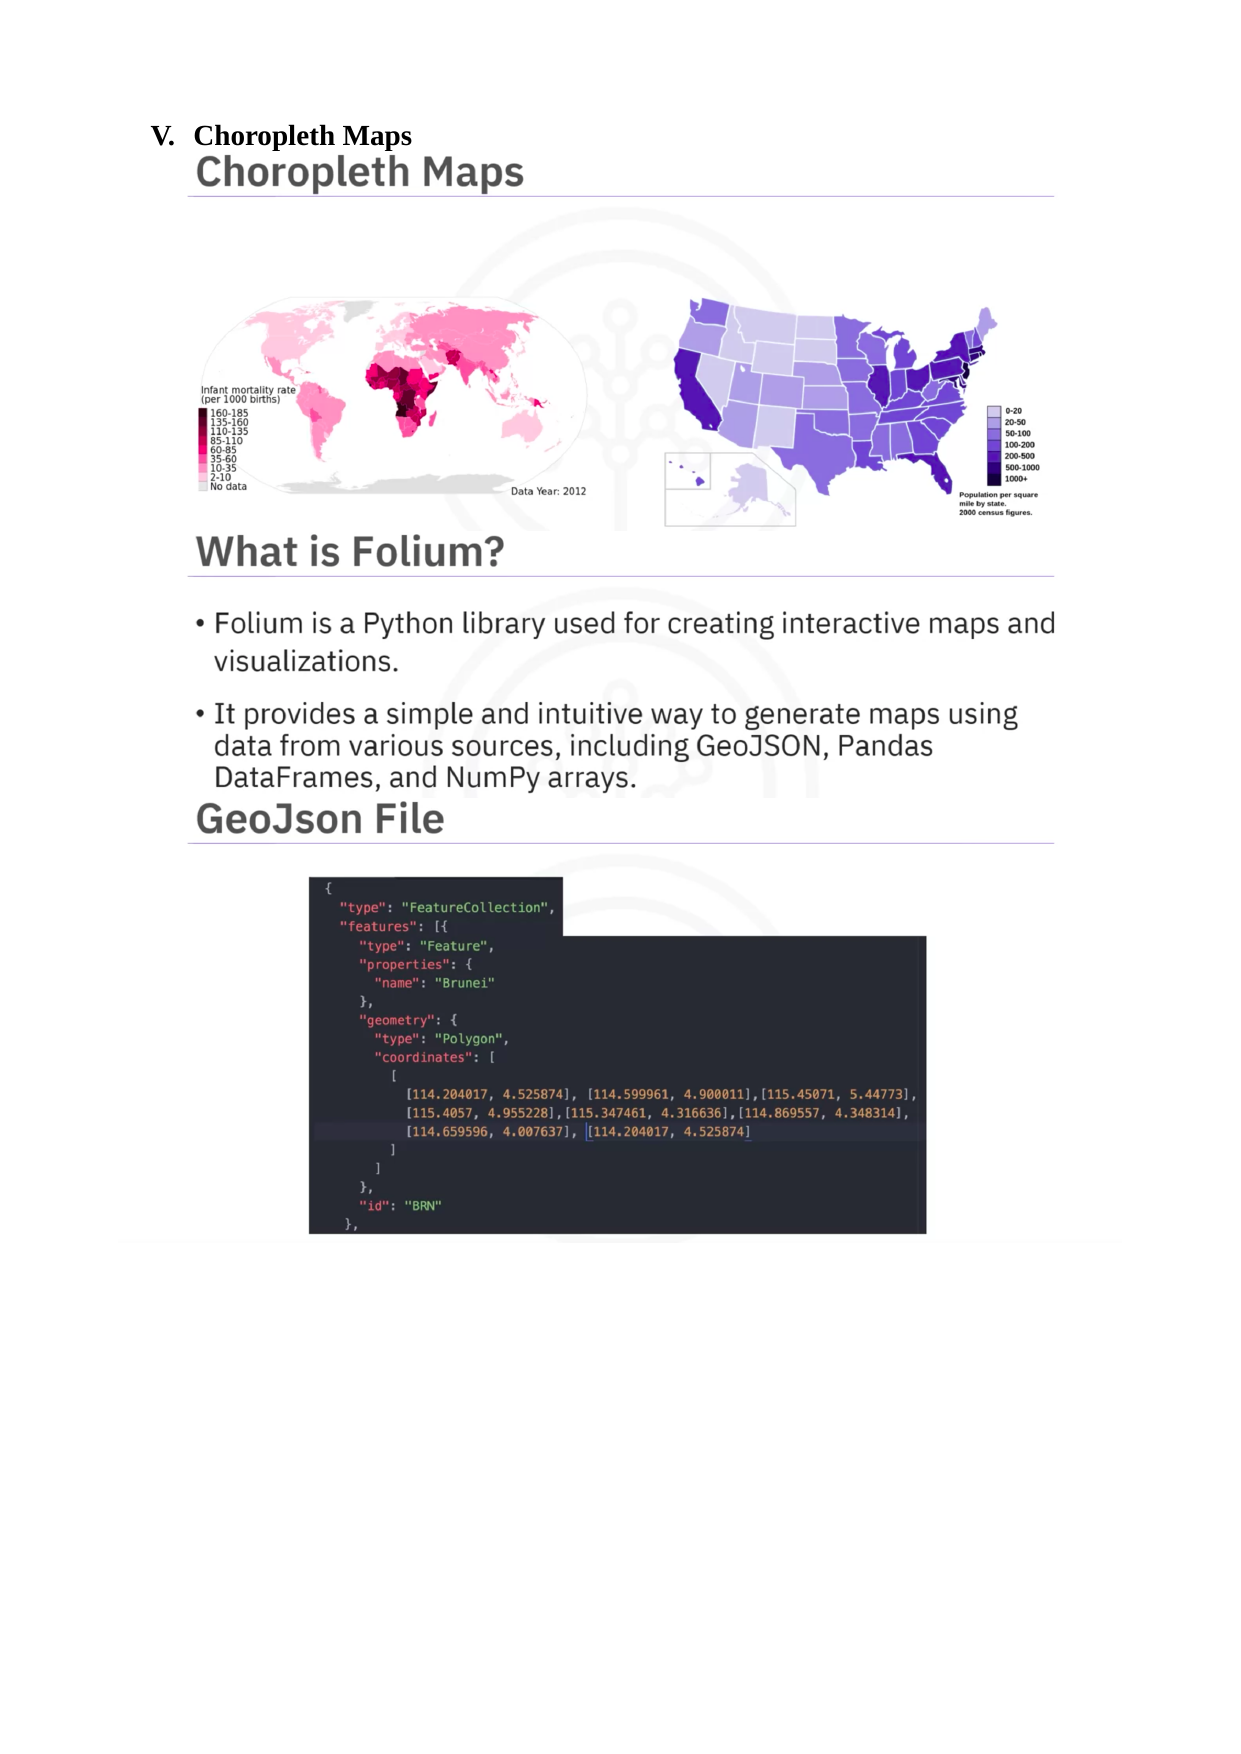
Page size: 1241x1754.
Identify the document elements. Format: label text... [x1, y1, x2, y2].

list Choropleth Maps [175, 118, 1122, 151]
picture [118, 151, 1123, 1243]
